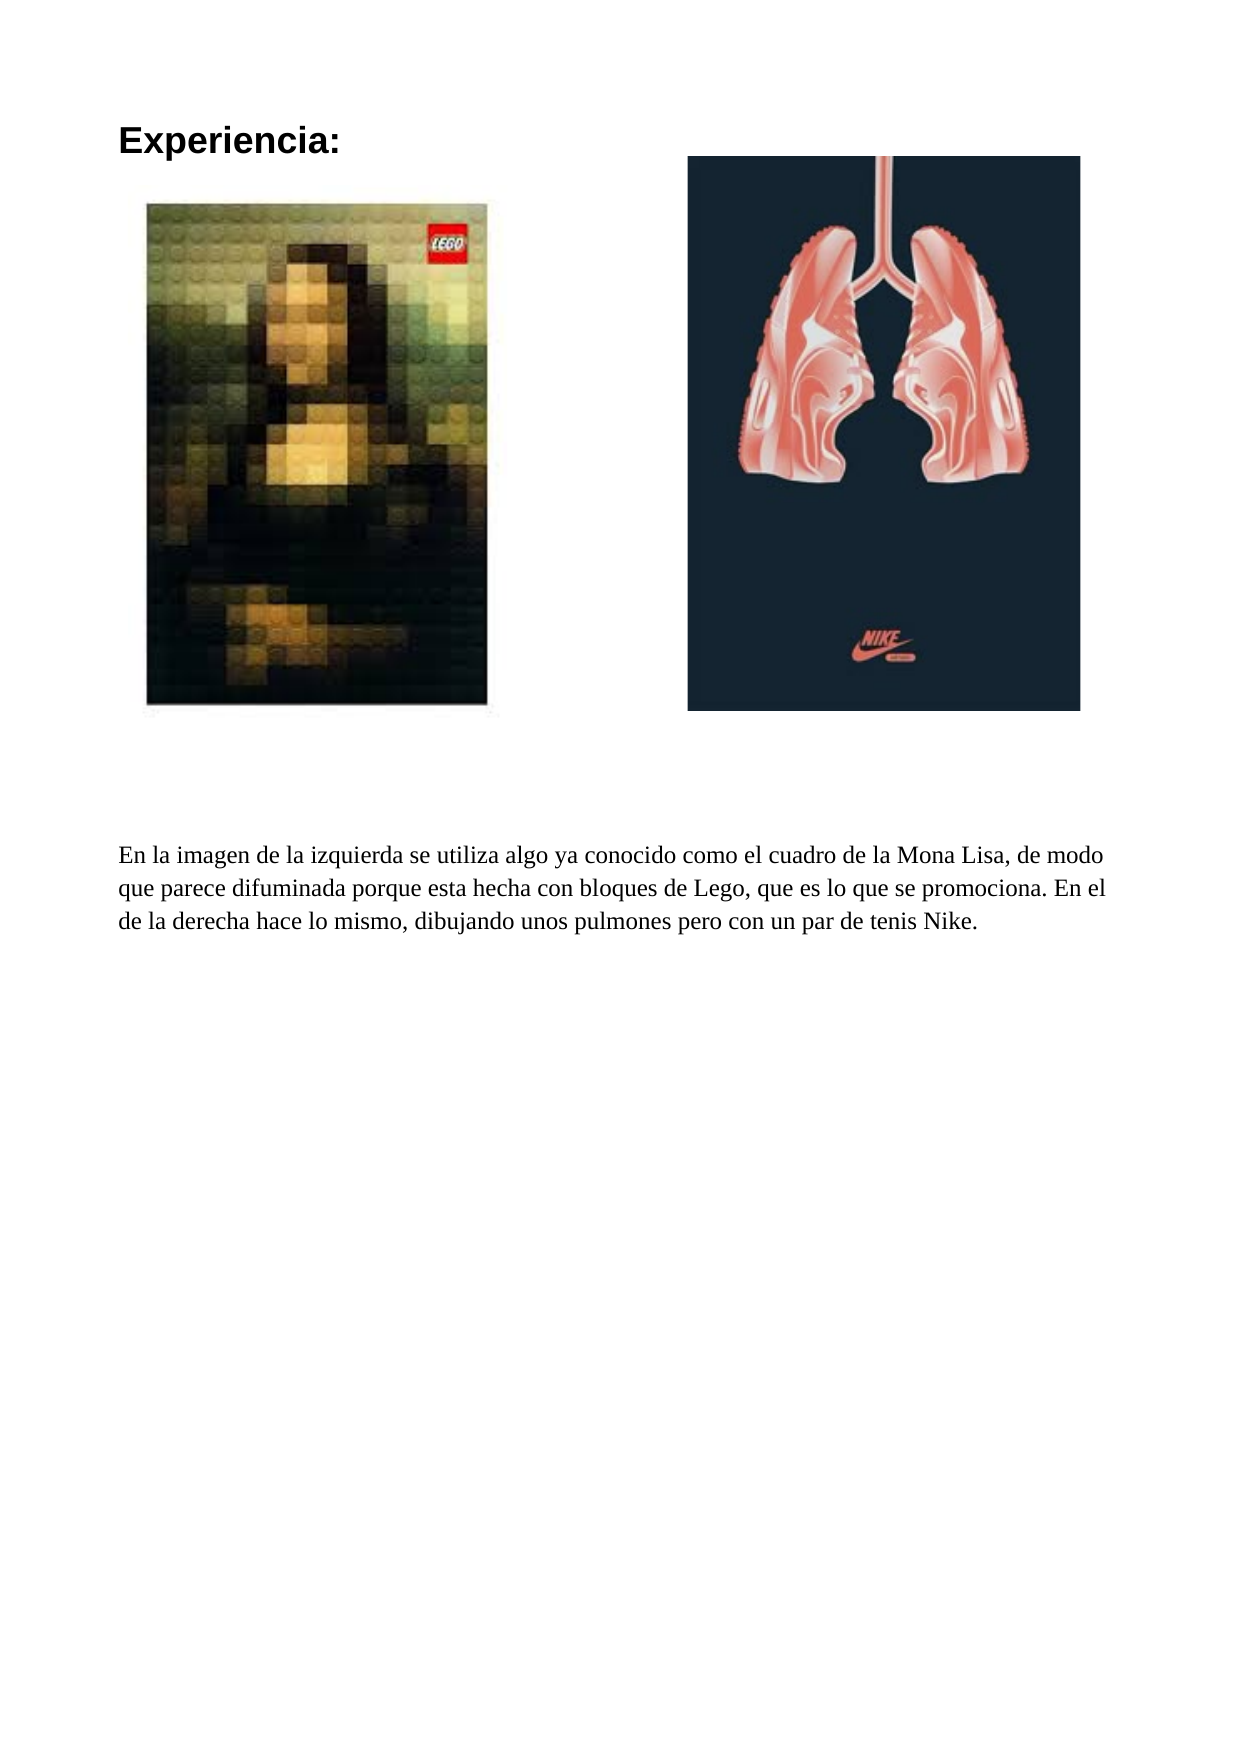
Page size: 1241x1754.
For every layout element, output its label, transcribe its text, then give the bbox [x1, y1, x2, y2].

text En la imagen de la izquierda se utiliza algo ya conocido como el cuadro de la Mona Lisa, de modo que parece difuminada porque esta hecha con bloques de Lego, que es lo que se promociona. En el de la derecha hace lo mismo, dibujando unos pulmones pero con un par de tenis Nike. [118, 840, 1122, 935]
subtitle Experiencia: [118, 118, 1122, 161]
picture [687, 156, 1081, 711]
picture [127, 185, 508, 726]
